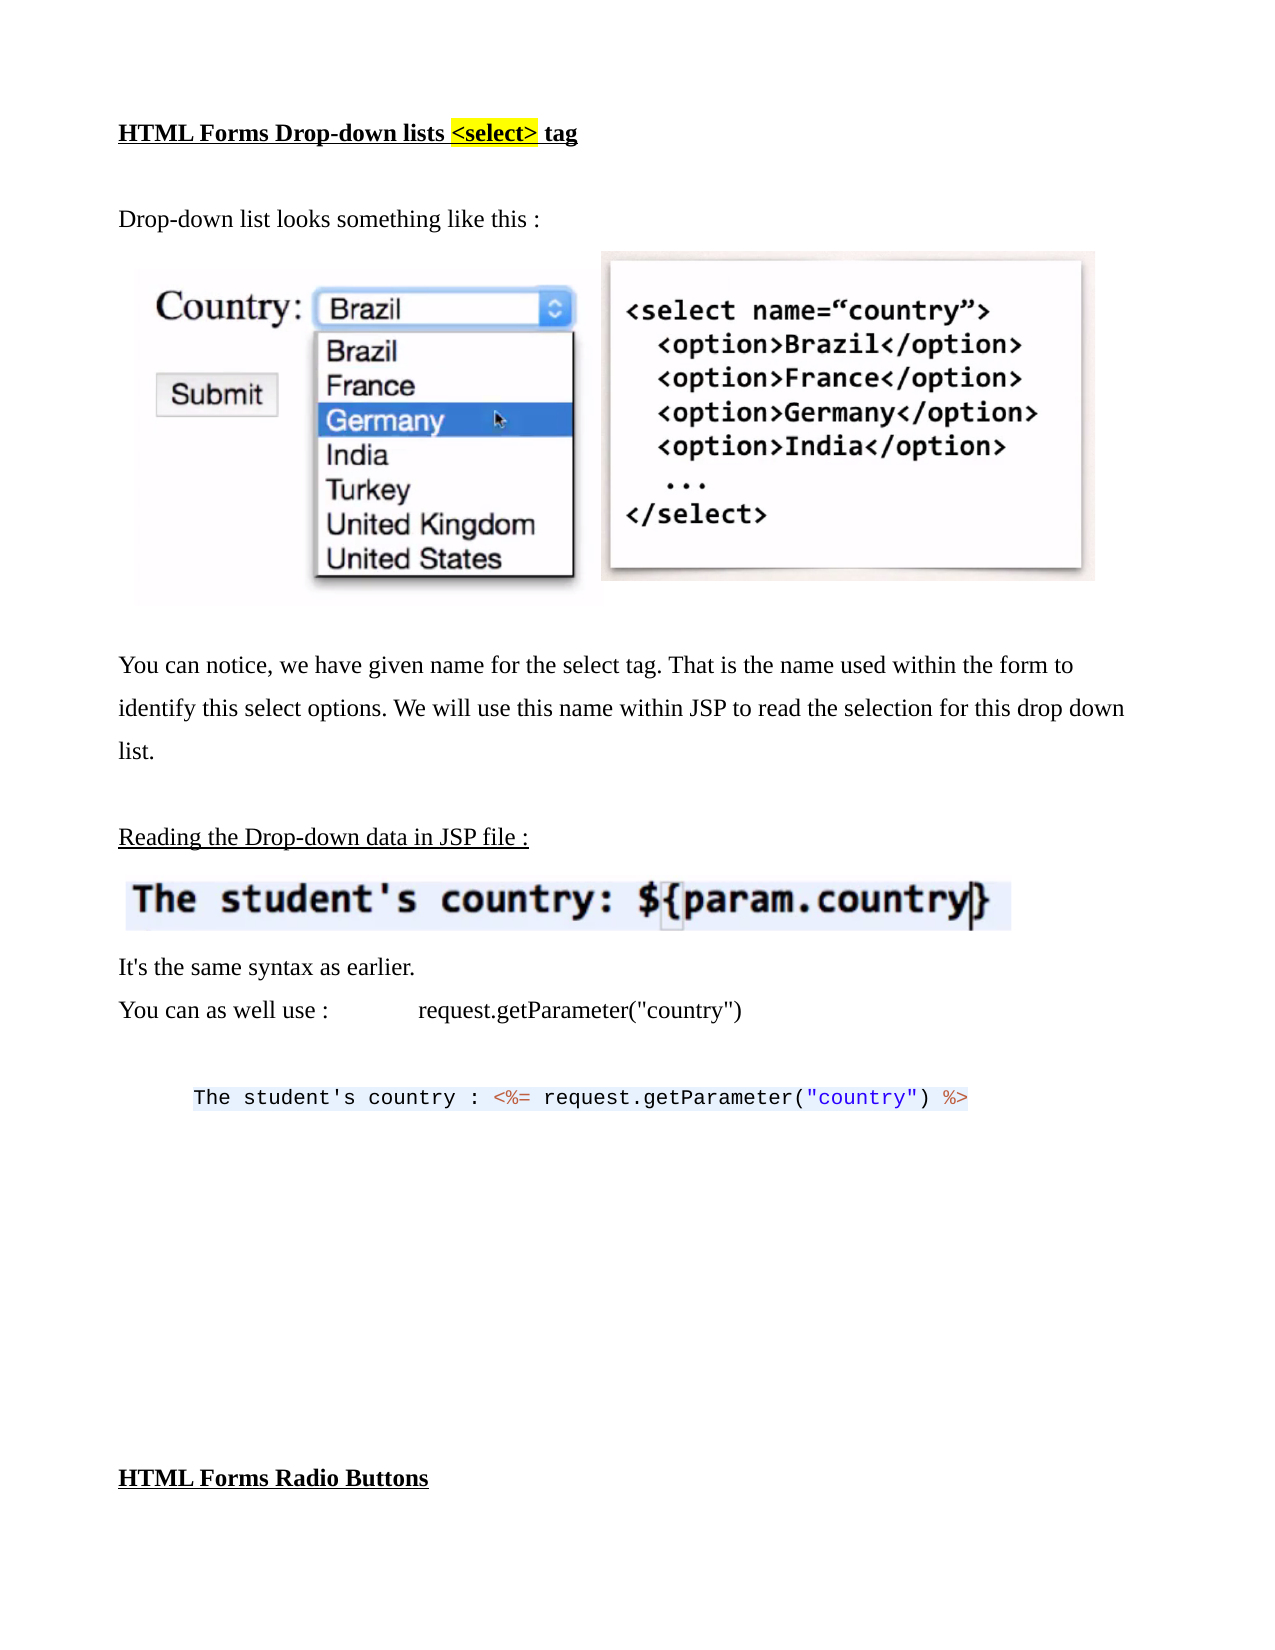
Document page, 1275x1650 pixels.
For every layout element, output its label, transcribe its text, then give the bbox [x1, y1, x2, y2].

text HTML Forms Radio Buttons [118, 1463, 1157, 1492]
text The student's country : <%= request.getParameter("country") %> [118, 1081, 1157, 1111]
text Reading the Drop-down data in JSP file : [118, 822, 1157, 851]
text It's the same syntax as earlier. [118, 952, 1157, 981]
text HTML Forms Drop-down lists <select> tag [118, 118, 1157, 147]
picture [133, 251, 1096, 606]
picture [125, 875, 1012, 931]
text Drop-down list looks something like this : [118, 204, 1157, 233]
text You can as well use : request.getParameter("country") [118, 995, 1157, 1024]
text You can notice, we have given name for the select tag. That is the name used within the form to identify this select options. We will use this name within JSP to read the selection for this drop down list. [118, 650, 1157, 765]
